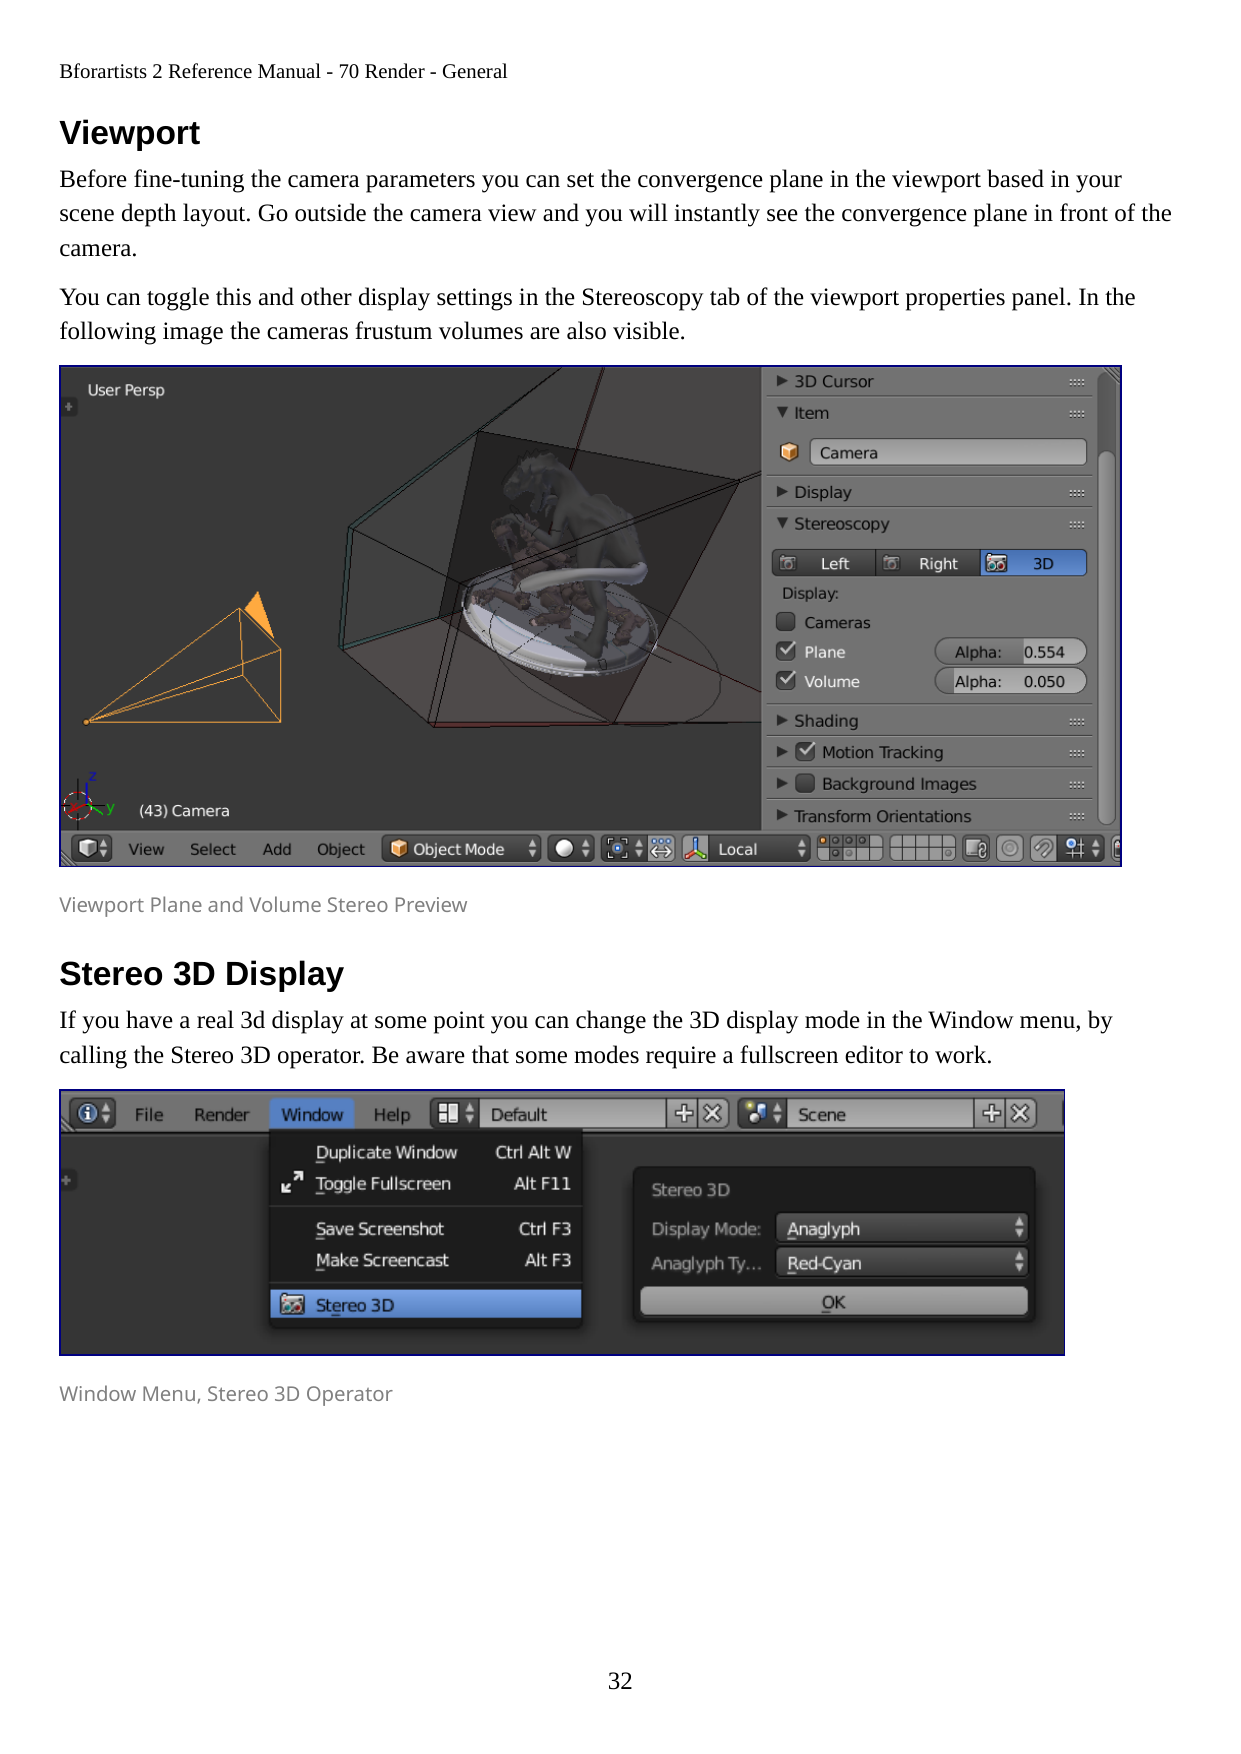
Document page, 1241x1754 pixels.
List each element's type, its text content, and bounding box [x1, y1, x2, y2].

subtitle Stereo 3D Display [59, 954, 1181, 993]
picture [61, 367, 1120, 866]
text You can toggle this and other display settings in the Stereoscopy tab of the viewport properties panel. In the following image the cameras frustum volumes are also visible. [59, 282, 1181, 345]
picture [61, 1091, 1064, 1354]
text Before fine-tuning the camera parameters you can set the convergence plane in the viewport based in your scene depth layout. Go outside the camera view and you will instantly see the convergence plane in front of the camera. [59, 164, 1181, 261]
text If you have a real 3d display at some point you can change the 3D display mode in the Window menu, by calling the Stereo 3D operator. Be aware that some modes require a fullscreen editor to work. [59, 1005, 1181, 1069]
text Viewport Plane and Volume Stereo Preview [59, 888, 1181, 919]
subtitle Viewport [59, 113, 1181, 151]
text Window Menu, Stereo 3D Operator [59, 1376, 1181, 1407]
